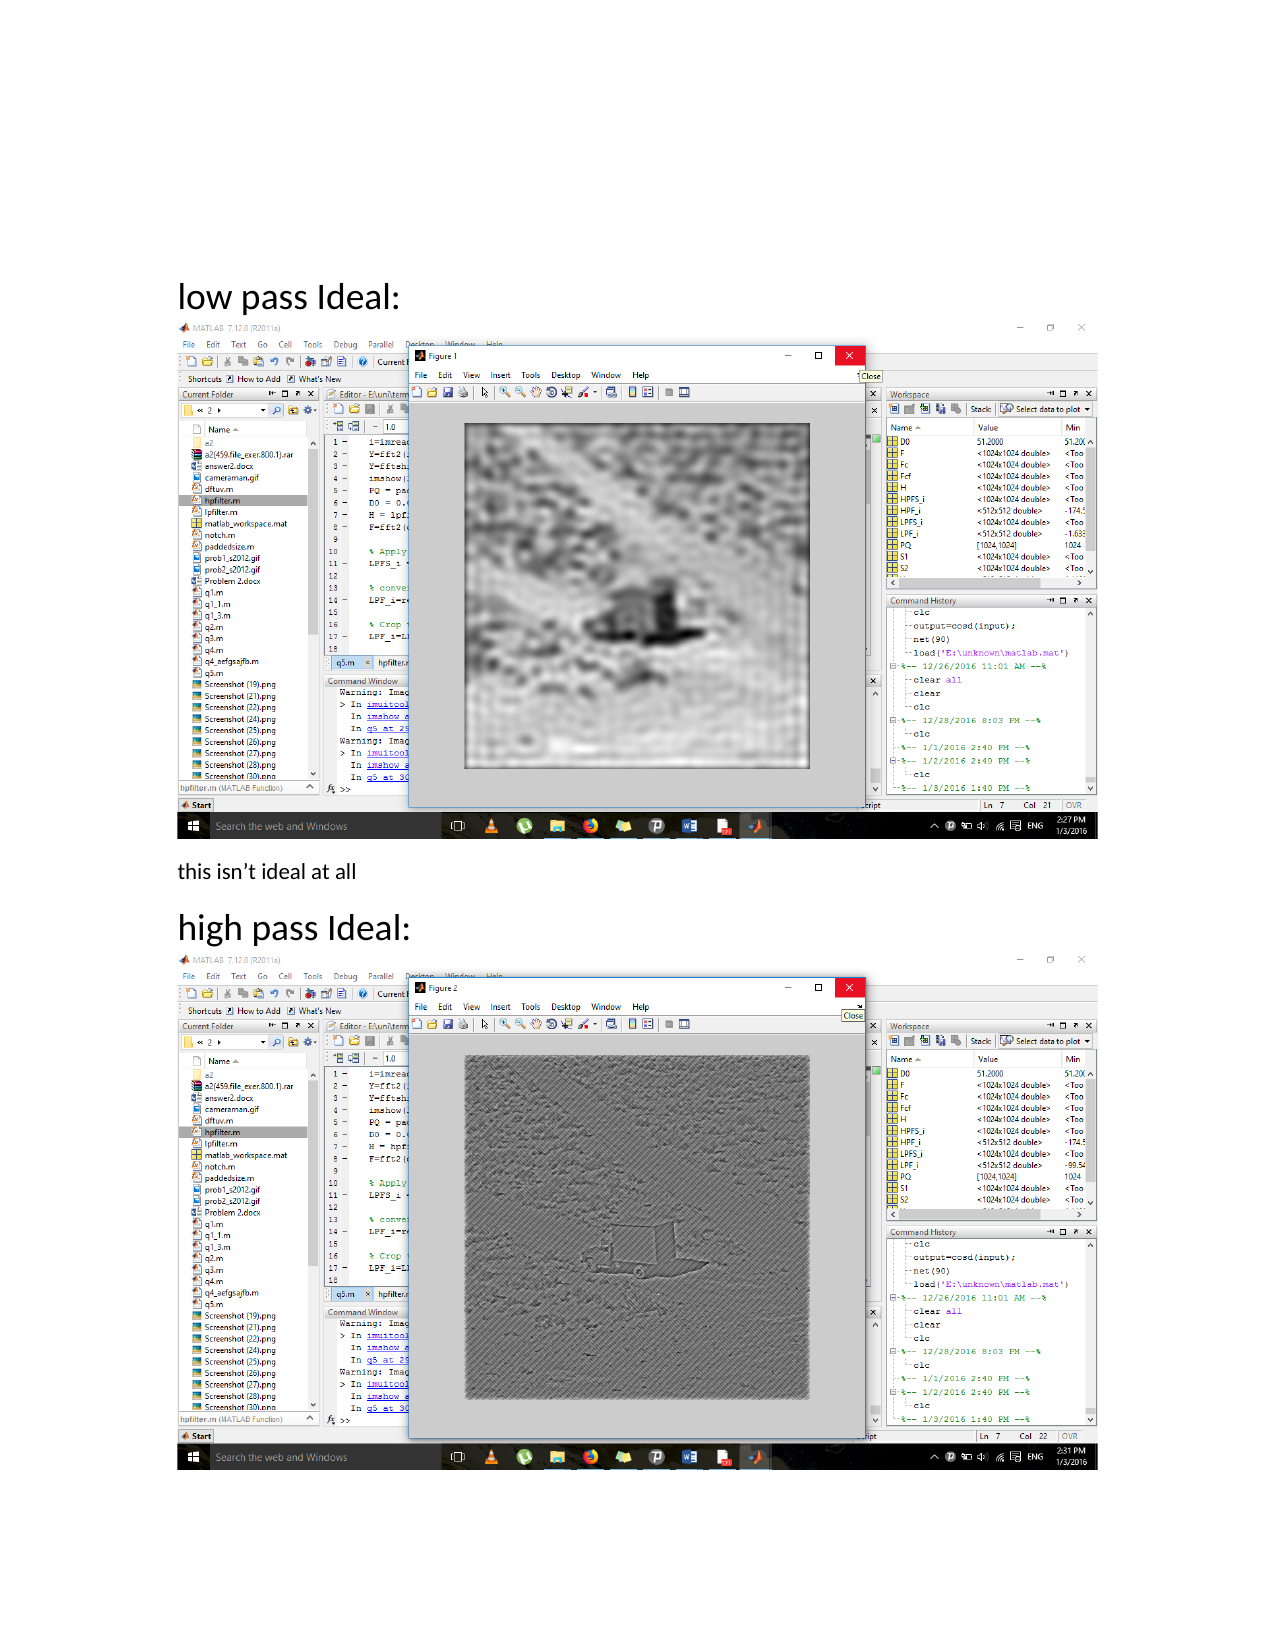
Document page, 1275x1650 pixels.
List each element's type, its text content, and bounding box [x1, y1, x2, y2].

picture [177, 321, 1098, 839]
picture [177, 952, 1098, 1470]
text low pass Ideal: [177, 273, 1098, 321]
text high pass Ideal: [177, 904, 1098, 952]
text this isn’t ideal at all [177, 857, 1098, 885]
